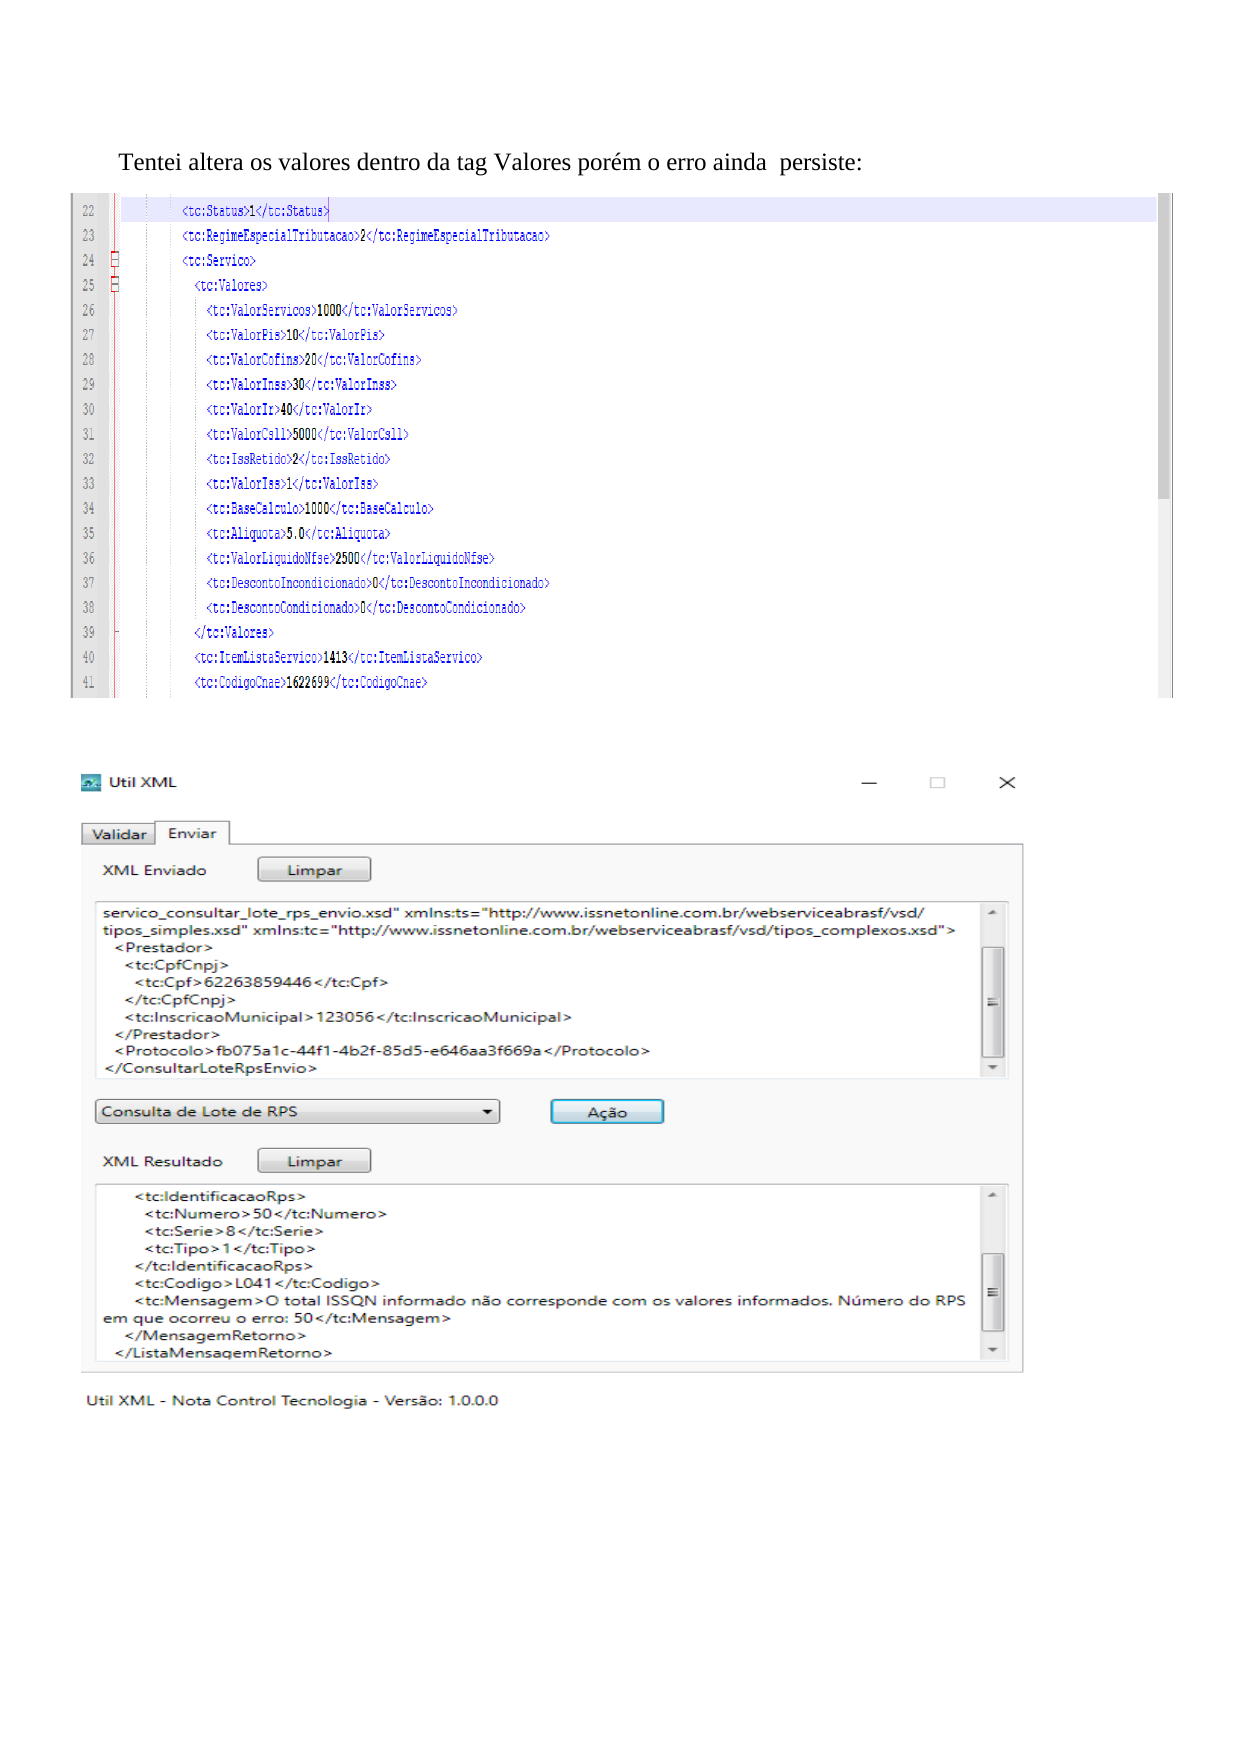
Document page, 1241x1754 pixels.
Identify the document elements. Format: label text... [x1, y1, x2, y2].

text Tentei altera os valores dentro da tag Valores porém o erro ainda persiste: [118, 147, 1122, 176]
picture [81, 772, 1024, 1415]
picture [69, 193, 1173, 698]
